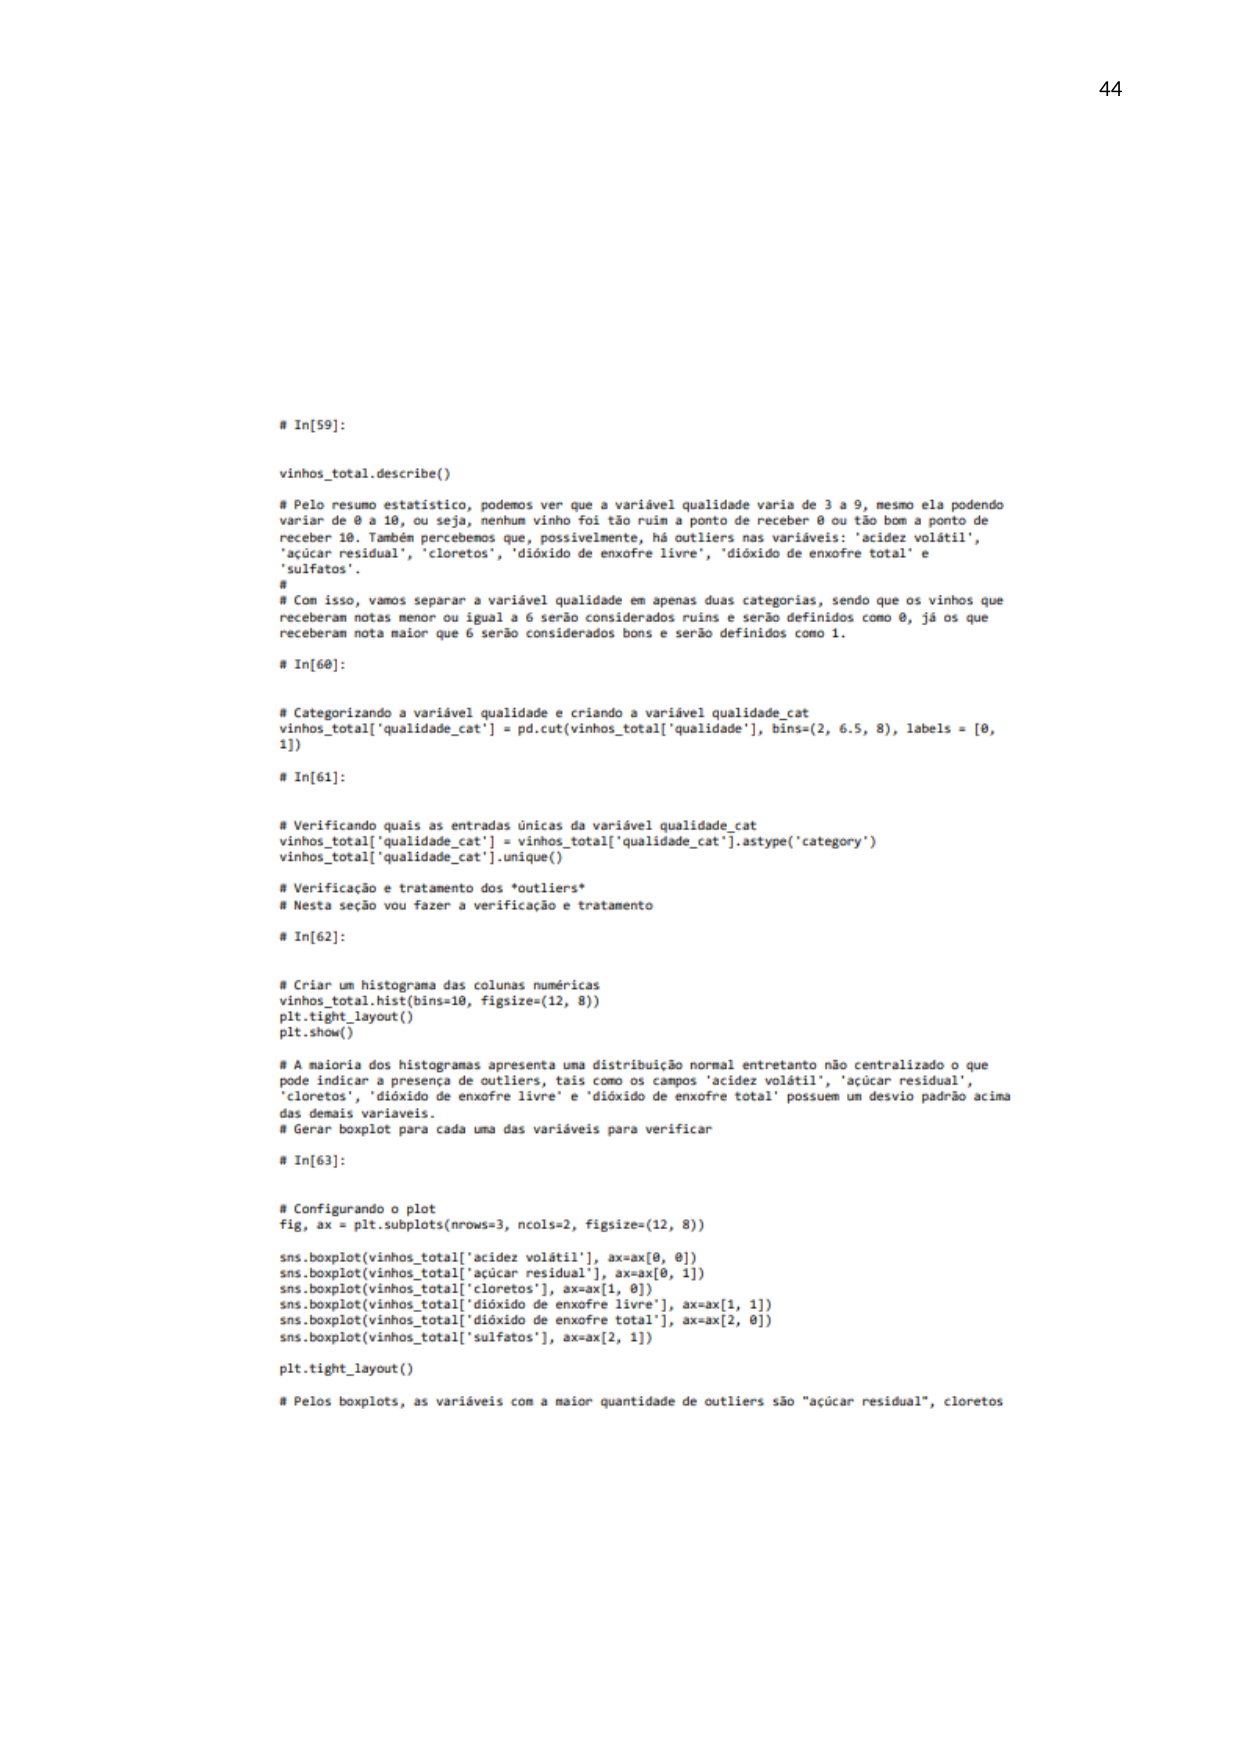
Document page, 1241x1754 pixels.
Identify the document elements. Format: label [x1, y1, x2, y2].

picture [227, 392, 1073, 1445]
